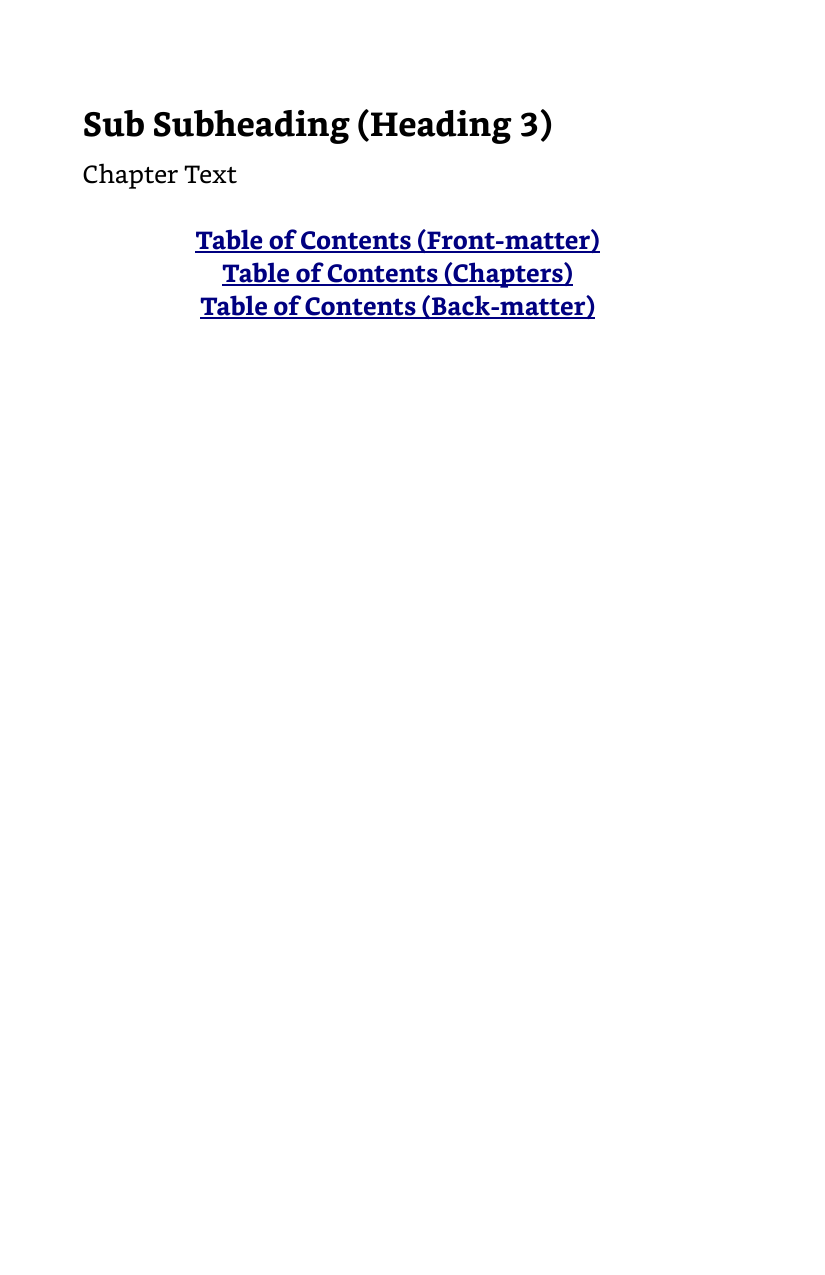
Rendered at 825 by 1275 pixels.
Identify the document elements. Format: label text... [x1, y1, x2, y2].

subtitle Sub Subheading (Heading 3) [82, 101, 712, 145]
text Table of Contents (Back-matter) [82, 289, 712, 322]
text Table of Contents (Chapters) [82, 256, 712, 289]
text Chapter Text [82, 157, 712, 190]
text Table of Contents (Front-matter) [82, 223, 712, 256]
